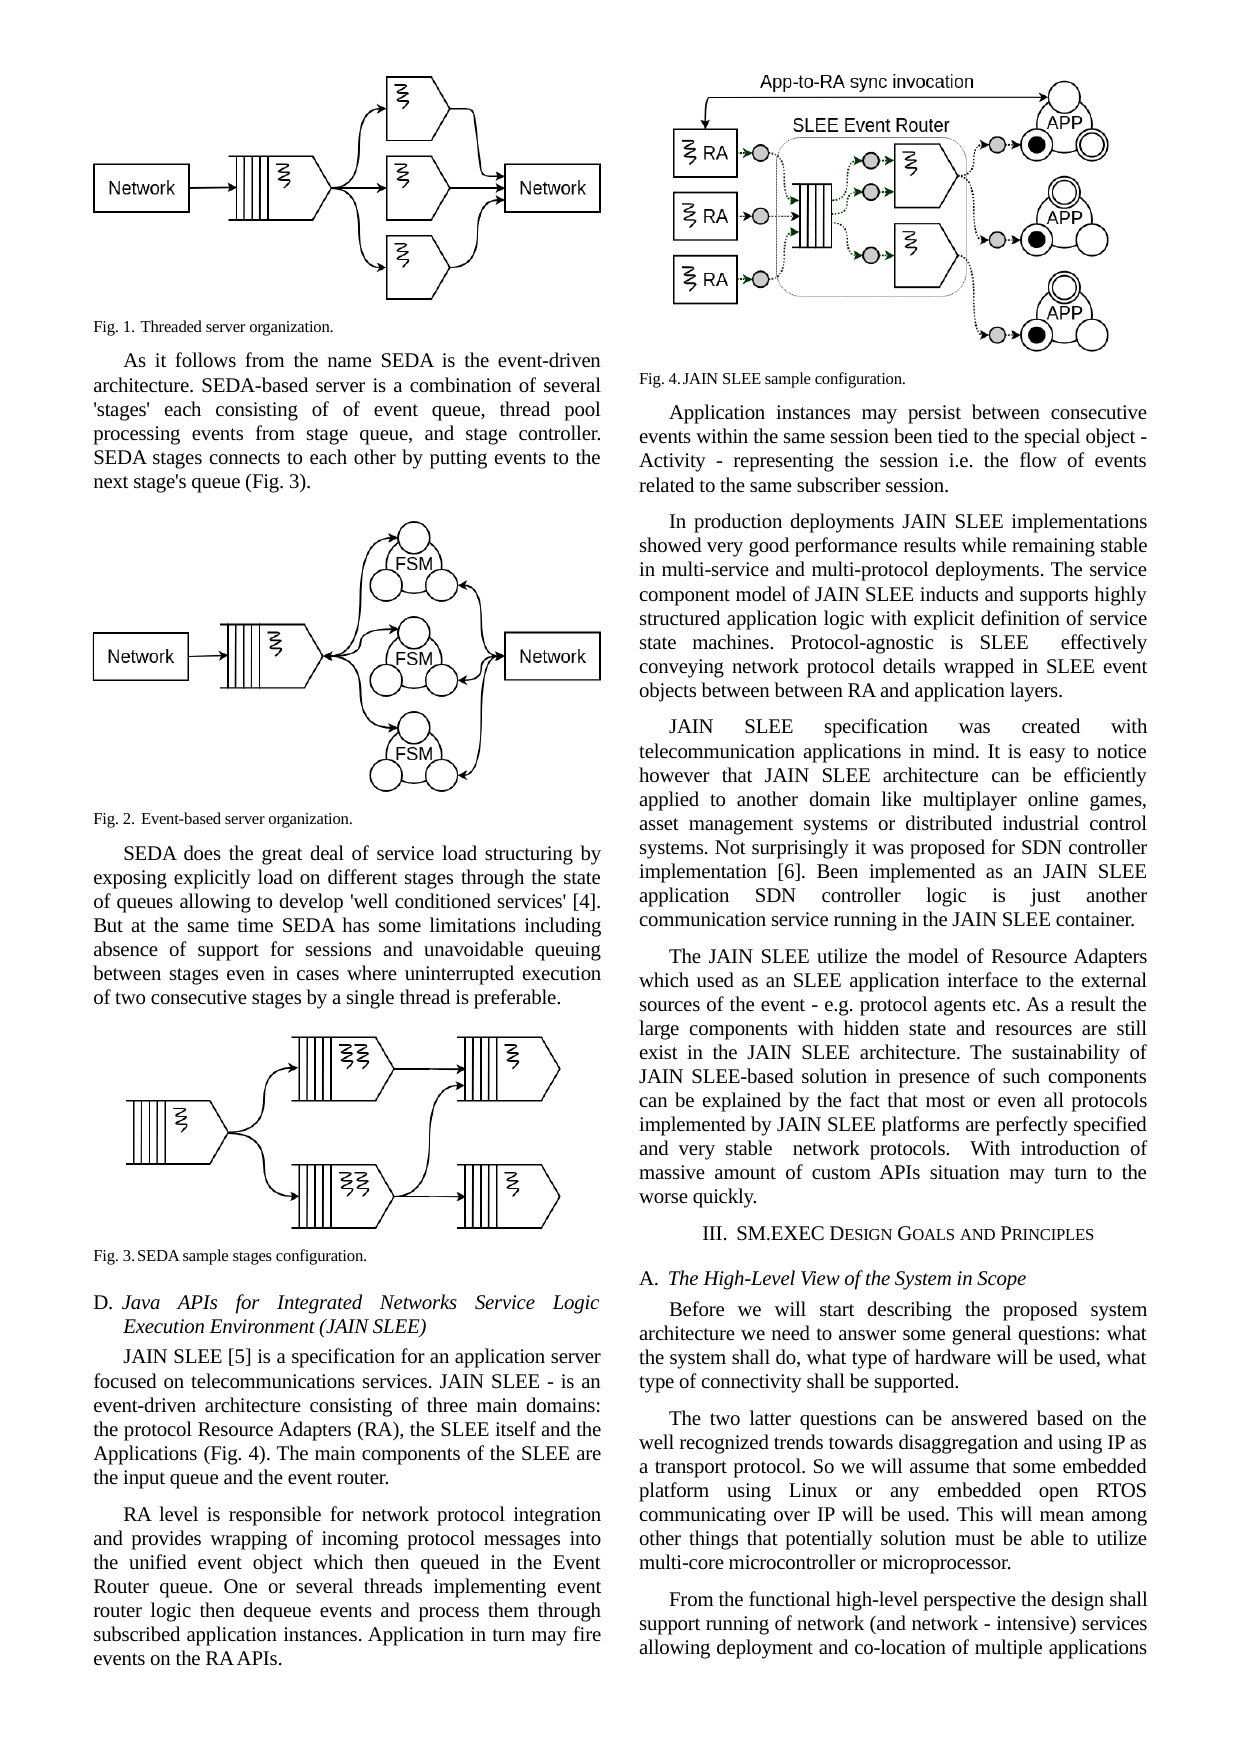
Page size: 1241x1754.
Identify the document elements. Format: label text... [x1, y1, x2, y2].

subtitle The High-Level View of the System in Scope [639, 1266, 1147, 1290]
text JAIN SLEE [5] is a specification for an application server focused on telecommunications services. JAIN SLEE - is an event-driven architecture consisting of three main domains: the protocol Resource Adapters (RA), the SLEE itself and the Applications (Fig. 4). The main components of the SLEE are the input queue and the event router. [93, 1344, 601, 1489]
list JAIN SLEE sample configuration. [639, 57, 1147, 388]
text The JAIN SLEE utilize the model of Resource Adapters which used as an SLEE application interface to the external sources of the event - e.g. protocol agents etc. As a result the large components with hidden state and resources are still exist in the JAIN SLEE architecture. The sustainability of JAIN SLEE-based solution in presence of such components can be explained by the fact that most or even all protocols implemented by JAIN SLEE platforms are perfectly specified and very stable network protocols. With introduction of massive amount of custom APIs situation may turn to the worse quickly. [639, 944, 1147, 1208]
text As it follows from the name SEDA is the event-driven architecture. SEDA-based server is a combination of several 'stages' each consisting of of event queue, thread pool processing events from stage queue, and stage controller. SEDA stages connects to each other by putting events to the next stage's queue (Fig. 3). [93, 348, 601, 493]
text From the functional high-level perspective the design shall support running of network (and network - intensive) services allowing deployment and co-location of multiple applications [639, 1587, 1147, 1659]
text JAIN SLEE specification was created with telecommunication applications in mind. It is easy to notice however that JAIN SLEE architecture can be efficiently applied to another domain like multiplayer online games, asset management systems or distributed industrial control systems. Not surprisingly it was proposed for SDN controller implementation [6]. Been implemented as an JAIN SLEE application SDN controller logic is just another communication service running in the JAIN SLEE container. [639, 714, 1147, 931]
text Application instances may persist between consecutive events within the same session been tied to the special object - Activity - representing the session i.e. the flow of events related to the same subscriber session. [639, 400, 1147, 497]
list [344, 540, 491, 679]
text The two latter questions can be answered based on the well recognized trends towards disaggregation and using IP as a transport protocol. So we will assume that some embedded platform using Linux or any embedded open RTOS communicating over IP will be used. This will mean among other things that potentially solution must be able to utilize multi-core microcontroller or microprocessor. [639, 1406, 1147, 1574]
list [344, 631, 491, 774]
list [93, 506, 601, 655]
list Threaded server organization. [93, 189, 601, 336]
subtitle SM.EXEC Design Goals and Principles [639, 1221, 1147, 1245]
text RA level is responsible for network protocol integration and provides wrapping of incoming protocol messages into the unified event object which then queued in the Event Router queue. One or several threads implementing event router logic then dequeue events and process them through subscribed application instances. Application in turn may fire events on the RA APIs. [93, 1502, 601, 1670]
text In production deployments JAIN SLEE implementations showed very good performance results while remaining stable in multi-service and multi-protocol deployments. The service component model of JAIN SLEE inducts and supports highly structured application logic with explicit definition of service state machines. Protocol-agnostic is SLEE effectively conveying network protocol details wrapped in SLEE event objects between between RA and application layers. [639, 509, 1147, 702]
text SEDA does the great deal of service load structuring by exposing explicitly load on different stages through the state of queues allowing to develop 'well conditioned services' [4]. But at the same time SEDA has some limitations including absence of support for sessions and unavoidable queuing between stages even in cases where uninterrupted execution of two consecutive stages by a single thread is preferable. [93, 841, 601, 1009]
list [93, 57, 601, 187]
list SEDA sample stages configuration. [93, 1022, 601, 1265]
list Event-based server organization. [93, 657, 601, 828]
text Before we will start describing the proposed system architecture we need to answer some general questions: what the system shall do, what type of hardware will be used, what type of connectivity shall be supported. [639, 1297, 1147, 1393]
subtitle Java APIs for Integrated Networks Service Logic Execution Environment (JAIN SLEE) [93, 1290, 601, 1338]
